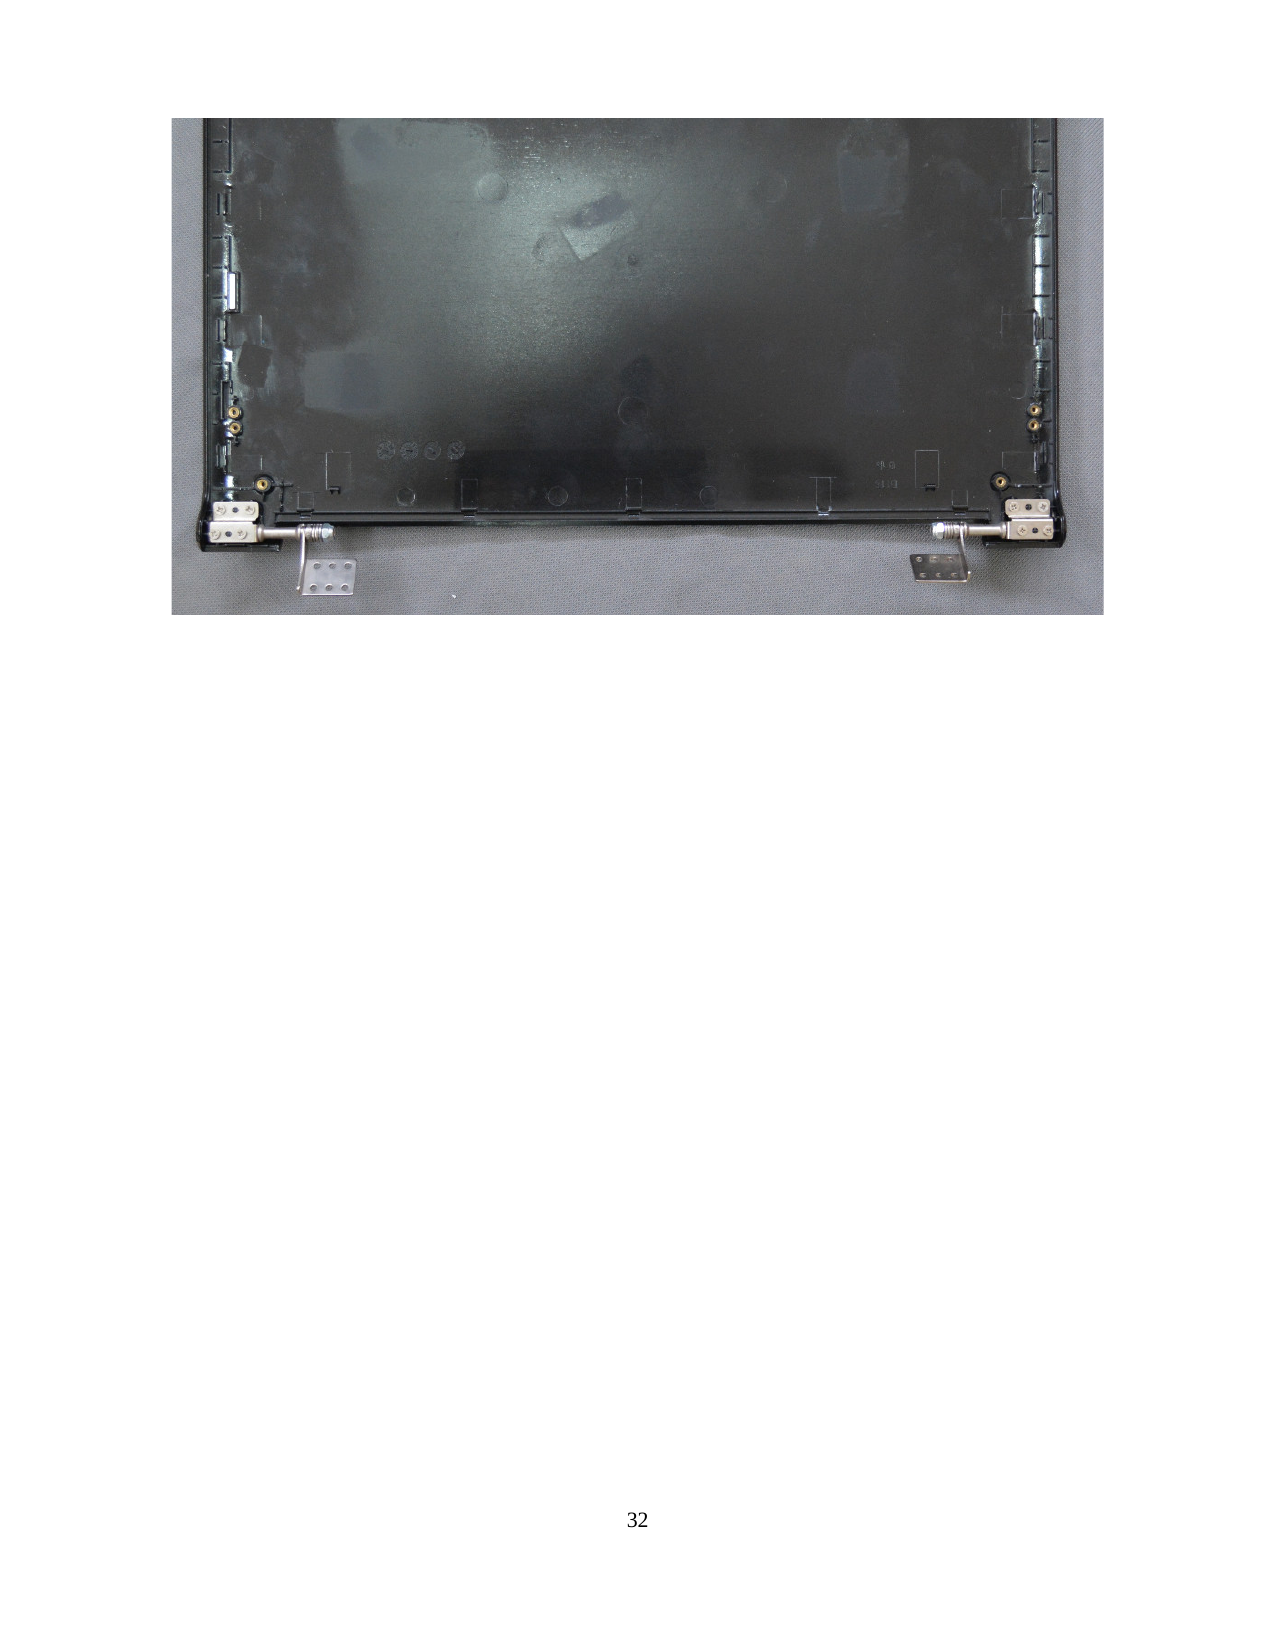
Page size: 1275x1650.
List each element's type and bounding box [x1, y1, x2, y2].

picture [171, 118, 1104, 615]
